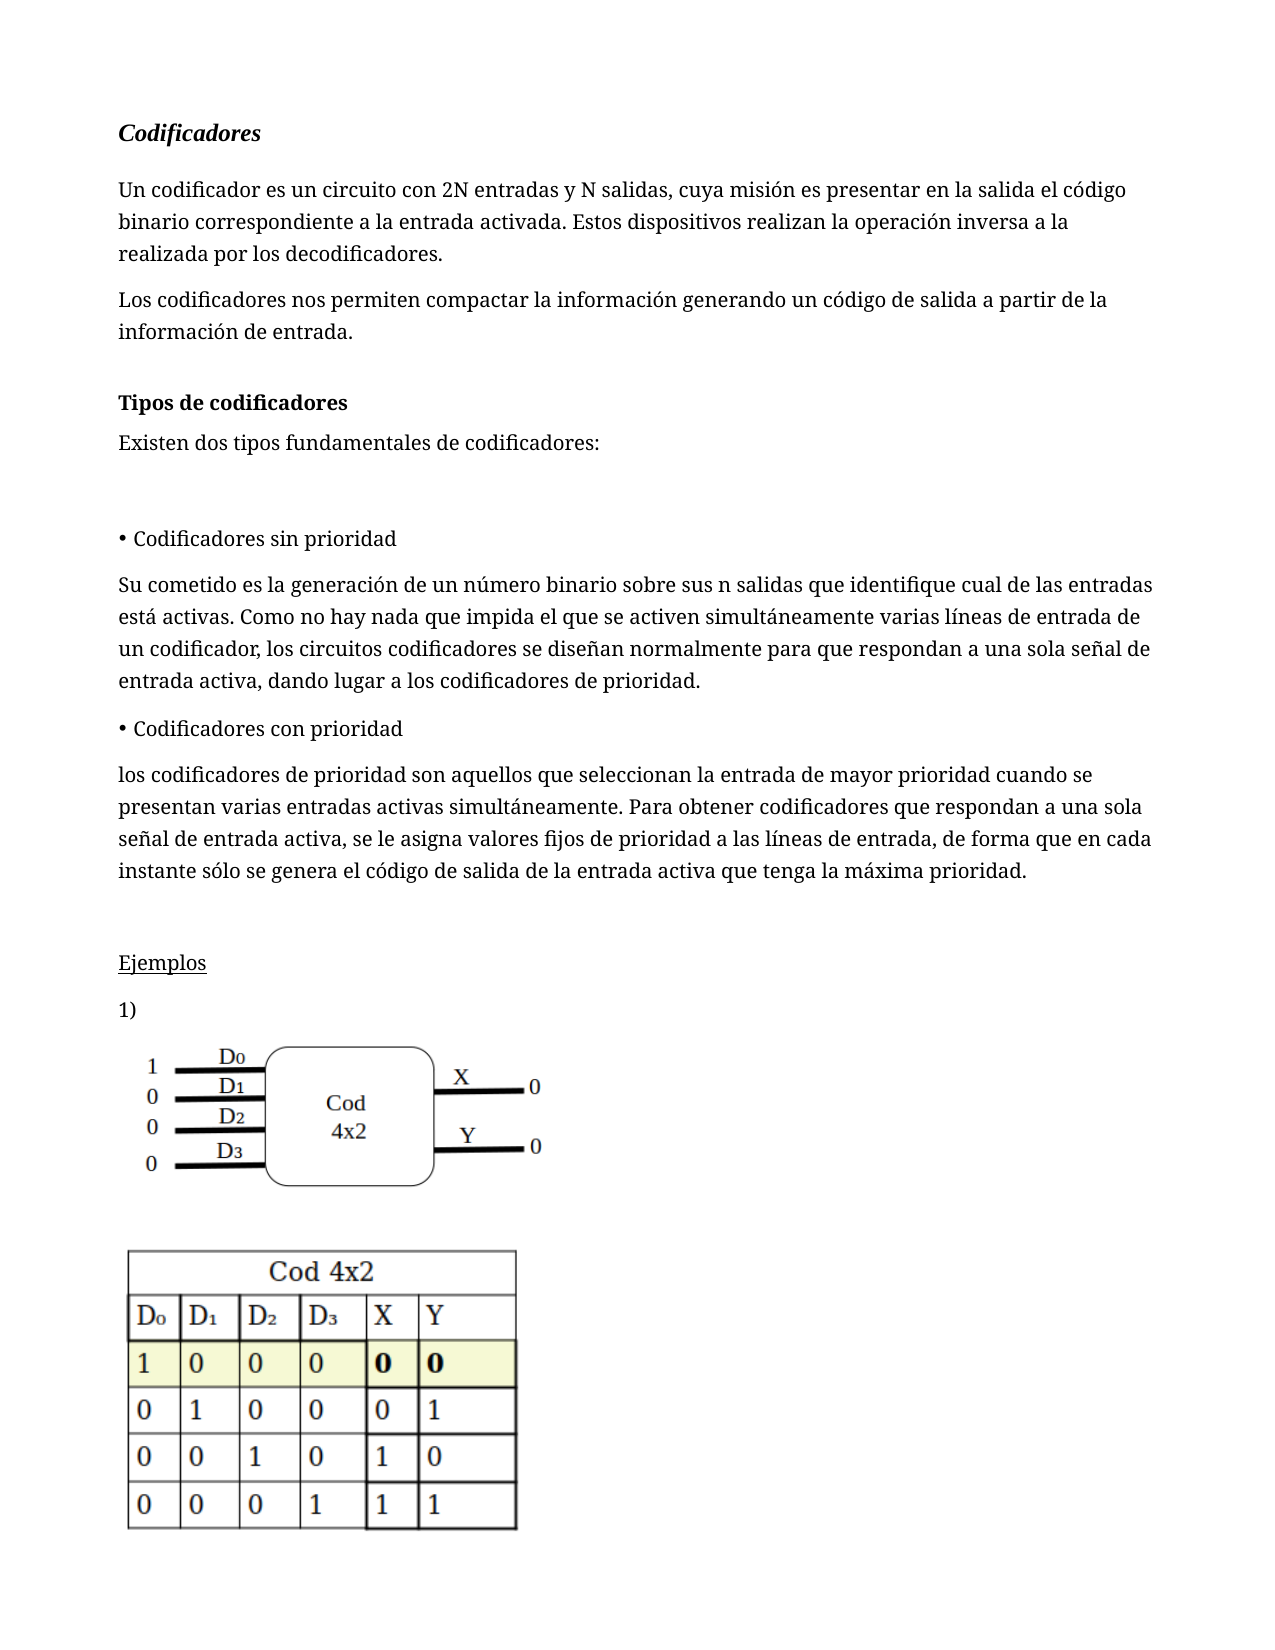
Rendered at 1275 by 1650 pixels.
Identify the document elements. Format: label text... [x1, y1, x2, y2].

picture [123, 1027, 573, 1209]
text Existen dos tipos fundamentales de codificadores: [118, 429, 1157, 457]
text • Codificadores sin prioridad [118, 523, 1157, 552]
text Un codificador es un circuito con 2N entradas y N salidas, cuya misión es presentar en la salida el código binario correspondiente a la entrada activada. Estos dispositivos realizan la operación inversa a la realizada por los decodificadores. [118, 176, 1157, 267]
text 1) [118, 995, 1157, 1023]
text los codificadores de prioridad son aquellos que seleccionan la entrada de mayor prioridad cuando se presentan varias entradas activas simultáneamente. Para obtener codificadores que respondan a una sola señal de entrada activa, se le asigna valores fijos de prioridad a las líneas de entrada, de forma que en cada instante sólo se genera el código de salida de la entrada activa que tenga la máxima prioridad. [118, 761, 1157, 884]
picture [118, 1236, 531, 1541]
text • Codificadores con prioridad [118, 713, 1157, 742]
text Los codificadores nos permiten compactar la información generando un código de salida a partir de la información de entrada. [118, 286, 1157, 345]
text Ejemplos [118, 949, 1157, 977]
subtitle Tipos de codificadores [118, 389, 1157, 416]
text Su cometido es la generación de un número binario sobre sus n salidas que identifique cual de las entradas está activas. Como no hay nada que impida el que se activen simultáneamente varias líneas de entrada de un codificador, los circuitos codificadores se diseñan normalmente para que respondan a una sola señal de entrada activa, dando lugar a los codificadores de prioridad. [118, 571, 1157, 694]
text Codificadores [118, 118, 1157, 147]
